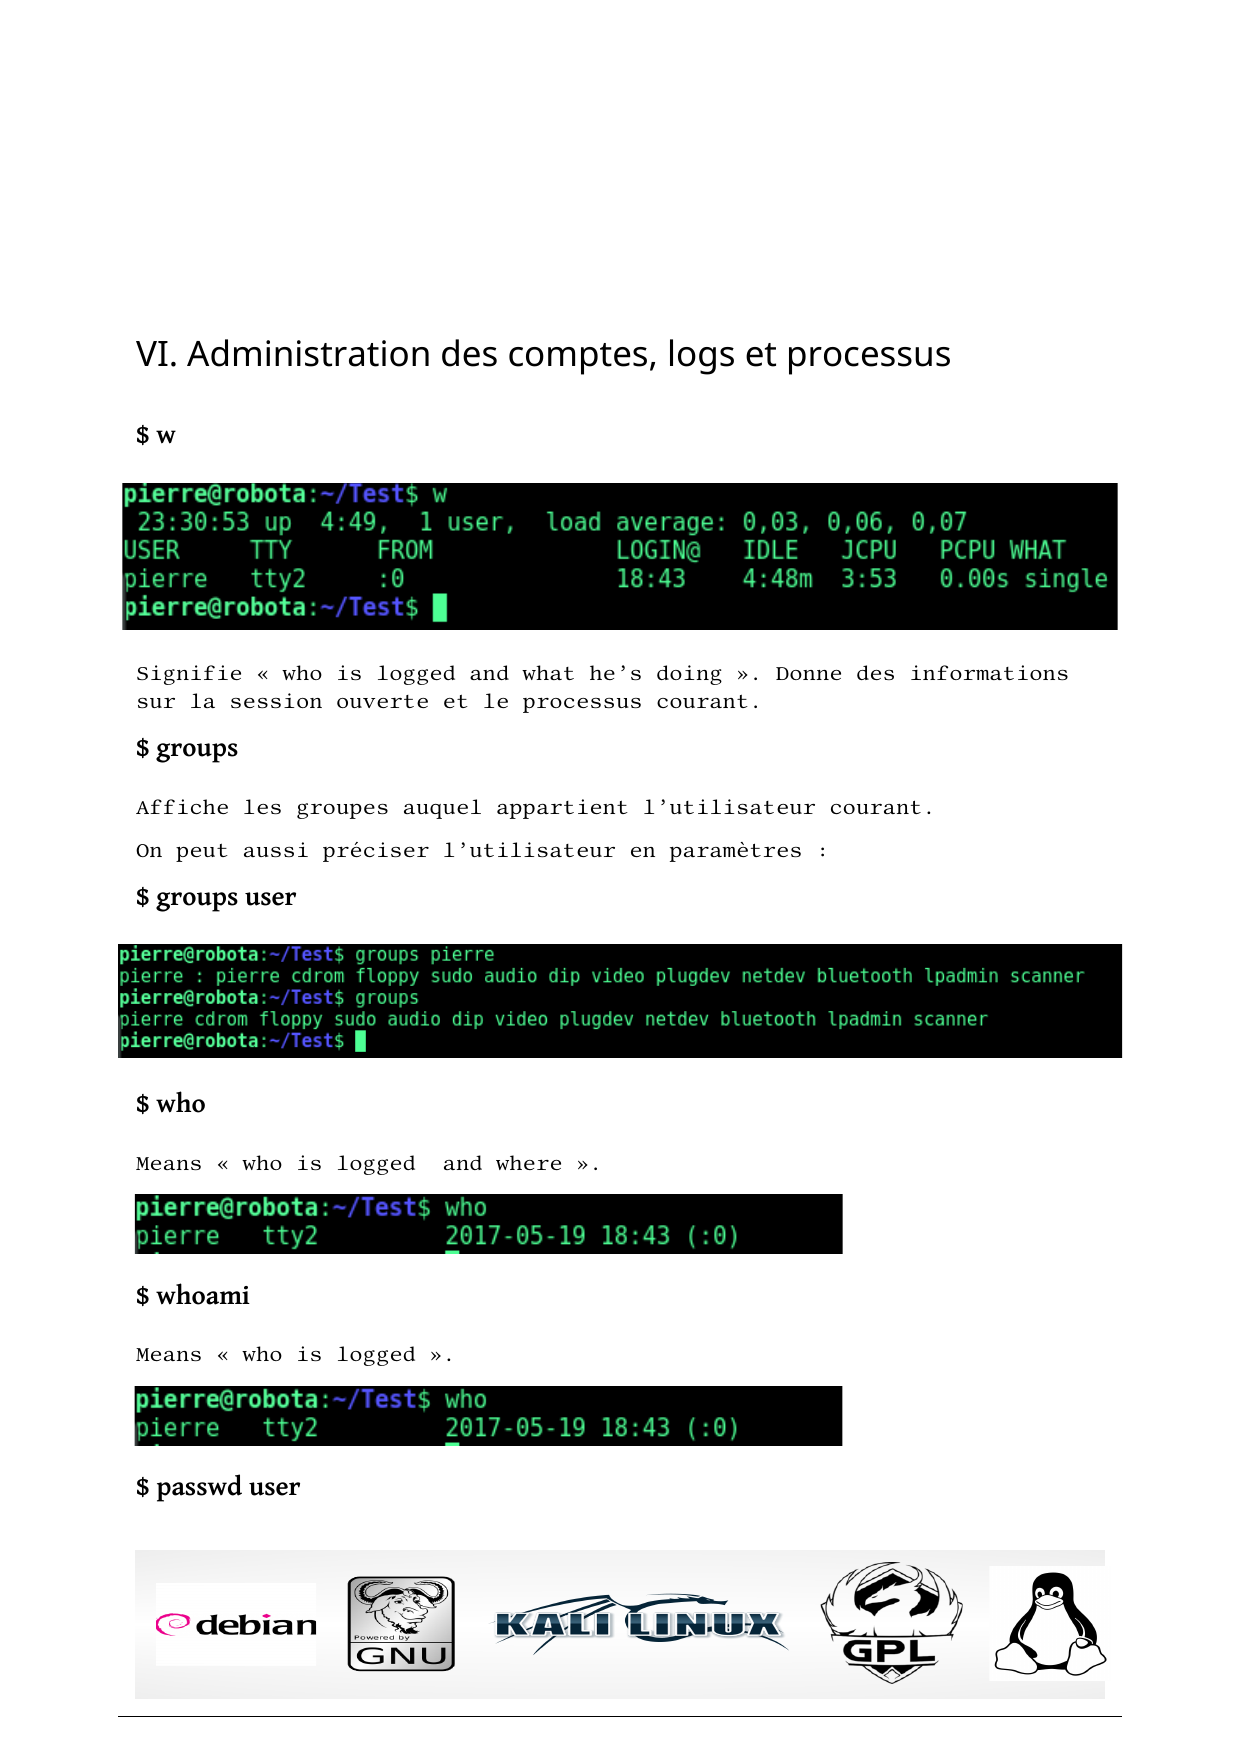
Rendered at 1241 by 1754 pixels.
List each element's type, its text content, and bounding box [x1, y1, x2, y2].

picture [118, 944, 1123, 1058]
picture [134, 1386, 843, 1446]
picture [989, 1566, 1112, 1681]
picture [134, 1194, 843, 1254]
picture [341, 1573, 460, 1674]
text Signifie « who is logged and what he’s doing ». Donne des informations sur la session ouverte et le processus courant. [136, 661, 1104, 713]
text $ whoami [136, 1280, 1104, 1312]
subtitle VI. Administration des comptes, logs et processus [136, 329, 1104, 376]
text On peut aussi préciser l’utilisateur en paramètres : [136, 838, 1104, 862]
text Affiche les groupes auquel appartient l’utilisateur courant. [136, 795, 1104, 819]
text $ groups [136, 733, 1104, 764]
picture [156, 1583, 317, 1666]
text Means « who is logged ». [136, 1343, 1104, 1367]
picture [476, 1579, 799, 1670]
text $ who [136, 1089, 1104, 1120]
text $ passwd user [136, 1472, 1104, 1503]
picture [820, 1562, 963, 1684]
text Means « who is logged and where ». [136, 1151, 1104, 1175]
text $ groups user [136, 881, 1104, 913]
picture [122, 483, 1118, 630]
text $ w [136, 420, 1104, 452]
